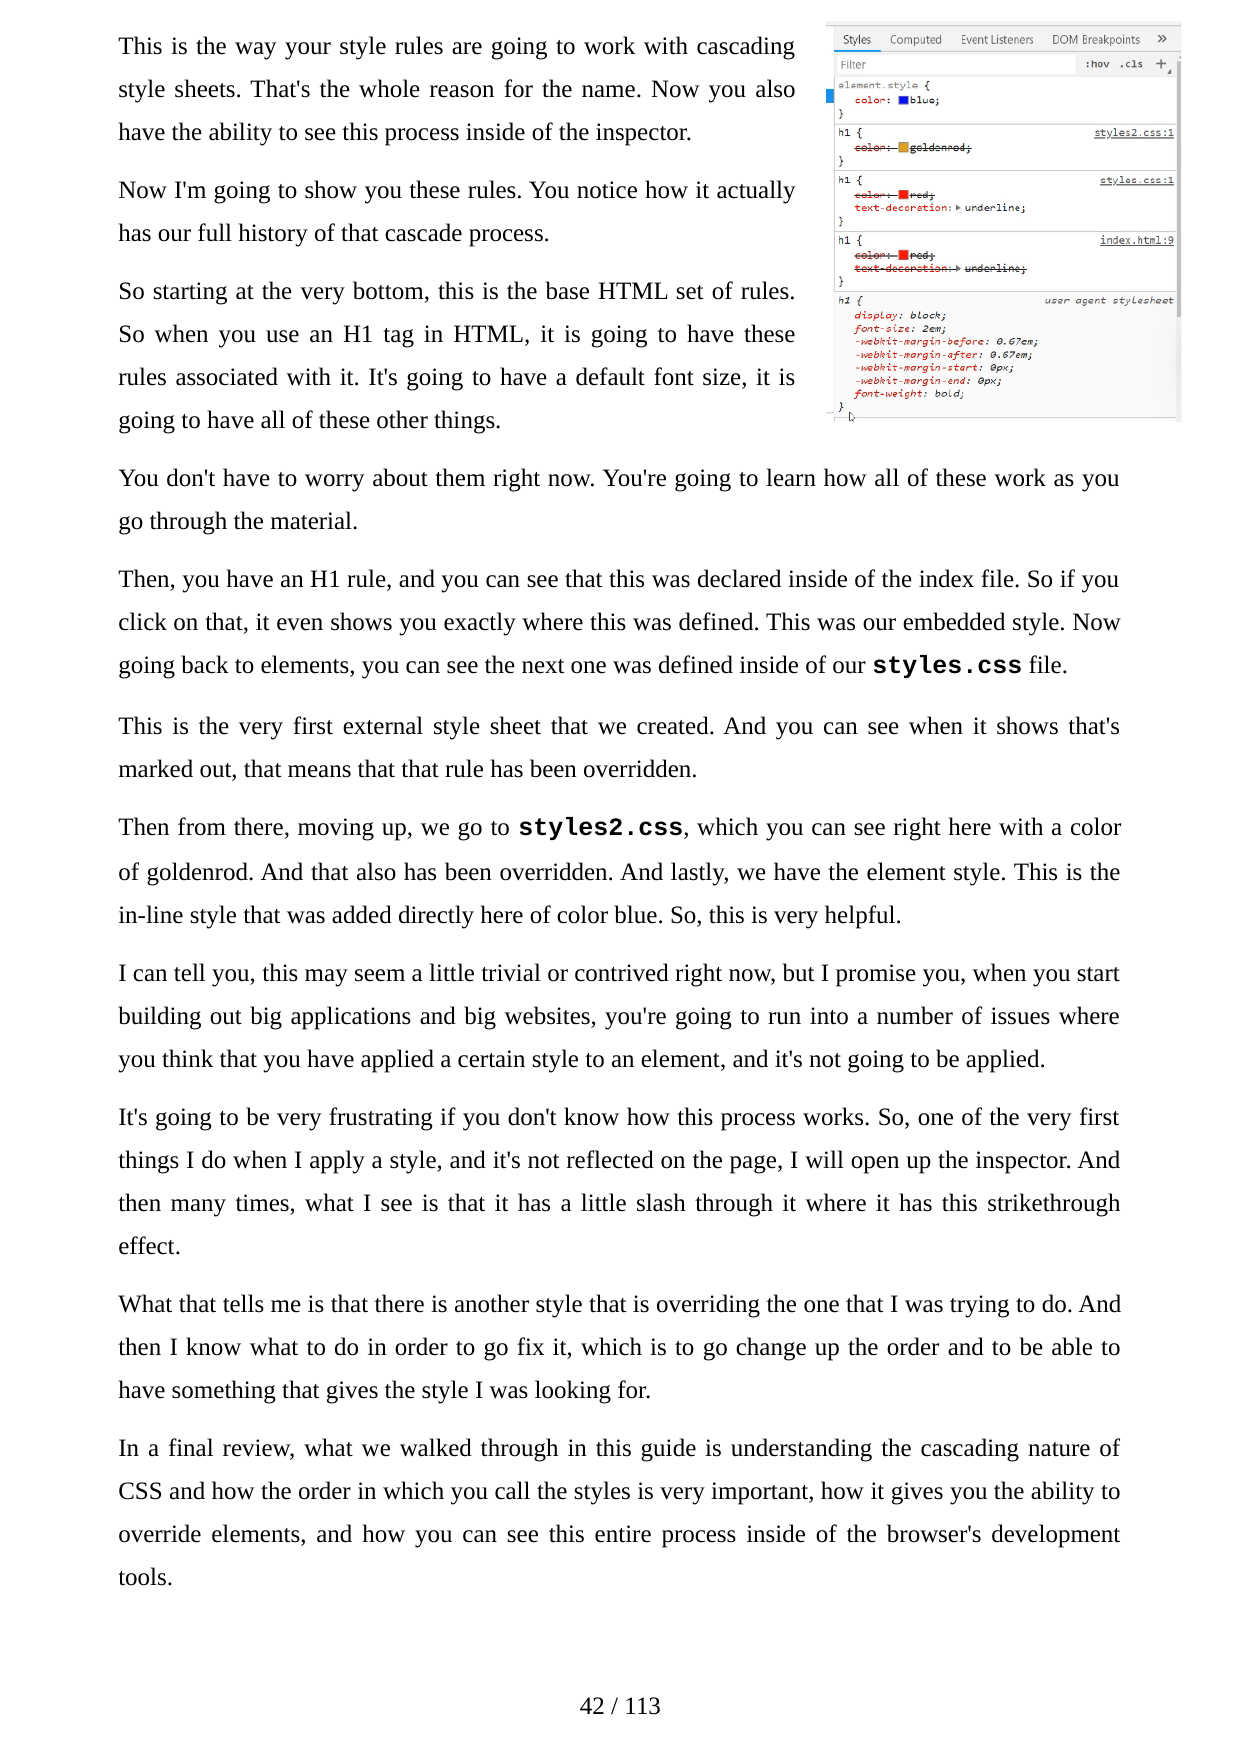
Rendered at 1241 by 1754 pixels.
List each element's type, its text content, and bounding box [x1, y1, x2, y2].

text It's going to be very frustrating if you don't know how this process works. So, one of the very first things I do when I apply a style, and it's not reflected on the page, I will open up the inspector. And then many times, what I see is that it has a little slash through it where it has this strikethrough effect. [118, 1102, 1122, 1260]
text Now I'm going to show you these rules. You notice how it actually has our full history of that cascade process. [118, 175, 826, 247]
text This is the way your style rules are going to work with cascading style sheets. That's the whole reason for the name. Now you also have the ability to see this process inside of the inspector. [118, 31, 826, 146]
text You don't have to worry about them right now. You're going to learn how all of these work as you go through the material. [118, 463, 1122, 535]
picture [826, 21, 1182, 422]
text Then from there, moving up, we go to styles2.css, which you can see right here with a color of goldenrod. And that also has been overridden. And lastly, we have the element style. This is the in-line style that was added directly here of color blue. So, this is very helpful. [118, 812, 1122, 929]
text Then, you have an H1 rule, and you can see that this was declared inside of the index file. So if you click on that, it even shows you exactly where this was defined. This was our embedded style. Now going back to elements, you can see the next one was defined inside of our styles.css file. [118, 564, 1122, 681]
text What that tells me is that there is another style that is overriding the one that I was trying to do. And then I know what to do in order to go fix it, which is to go change up the order and to be able to have something that gives the style I was looking for. [118, 1289, 1122, 1404]
text So starting at the very bottom, this is the base HTML set of rules. So when you use an H1 tag in HTML, it is going to have these rules associated with it. It's going to have a default font size, it is going to have all of these other things. [118, 276, 1122, 434]
text I can tell you, this may seem a little trivial or contrived right now, but I promise you, when you start building out big applications and big websites, you're going to run into a number of issues where you think that you have applied a certain style to an element, and it's not going to be applied. [118, 958, 1122, 1073]
text In a final review, what we walked through in this guide is understanding the cascading nature of CSS and how the order in which you call the styles is very important, how it gives you the ability to override elements, and how you can see this entire process inside of the browser's development tools. [118, 1433, 1122, 1591]
text This is the very first external style sheet that we created. And you can see when it shows that's marked out, that means that that rule has been overridden. [118, 711, 1122, 783]
